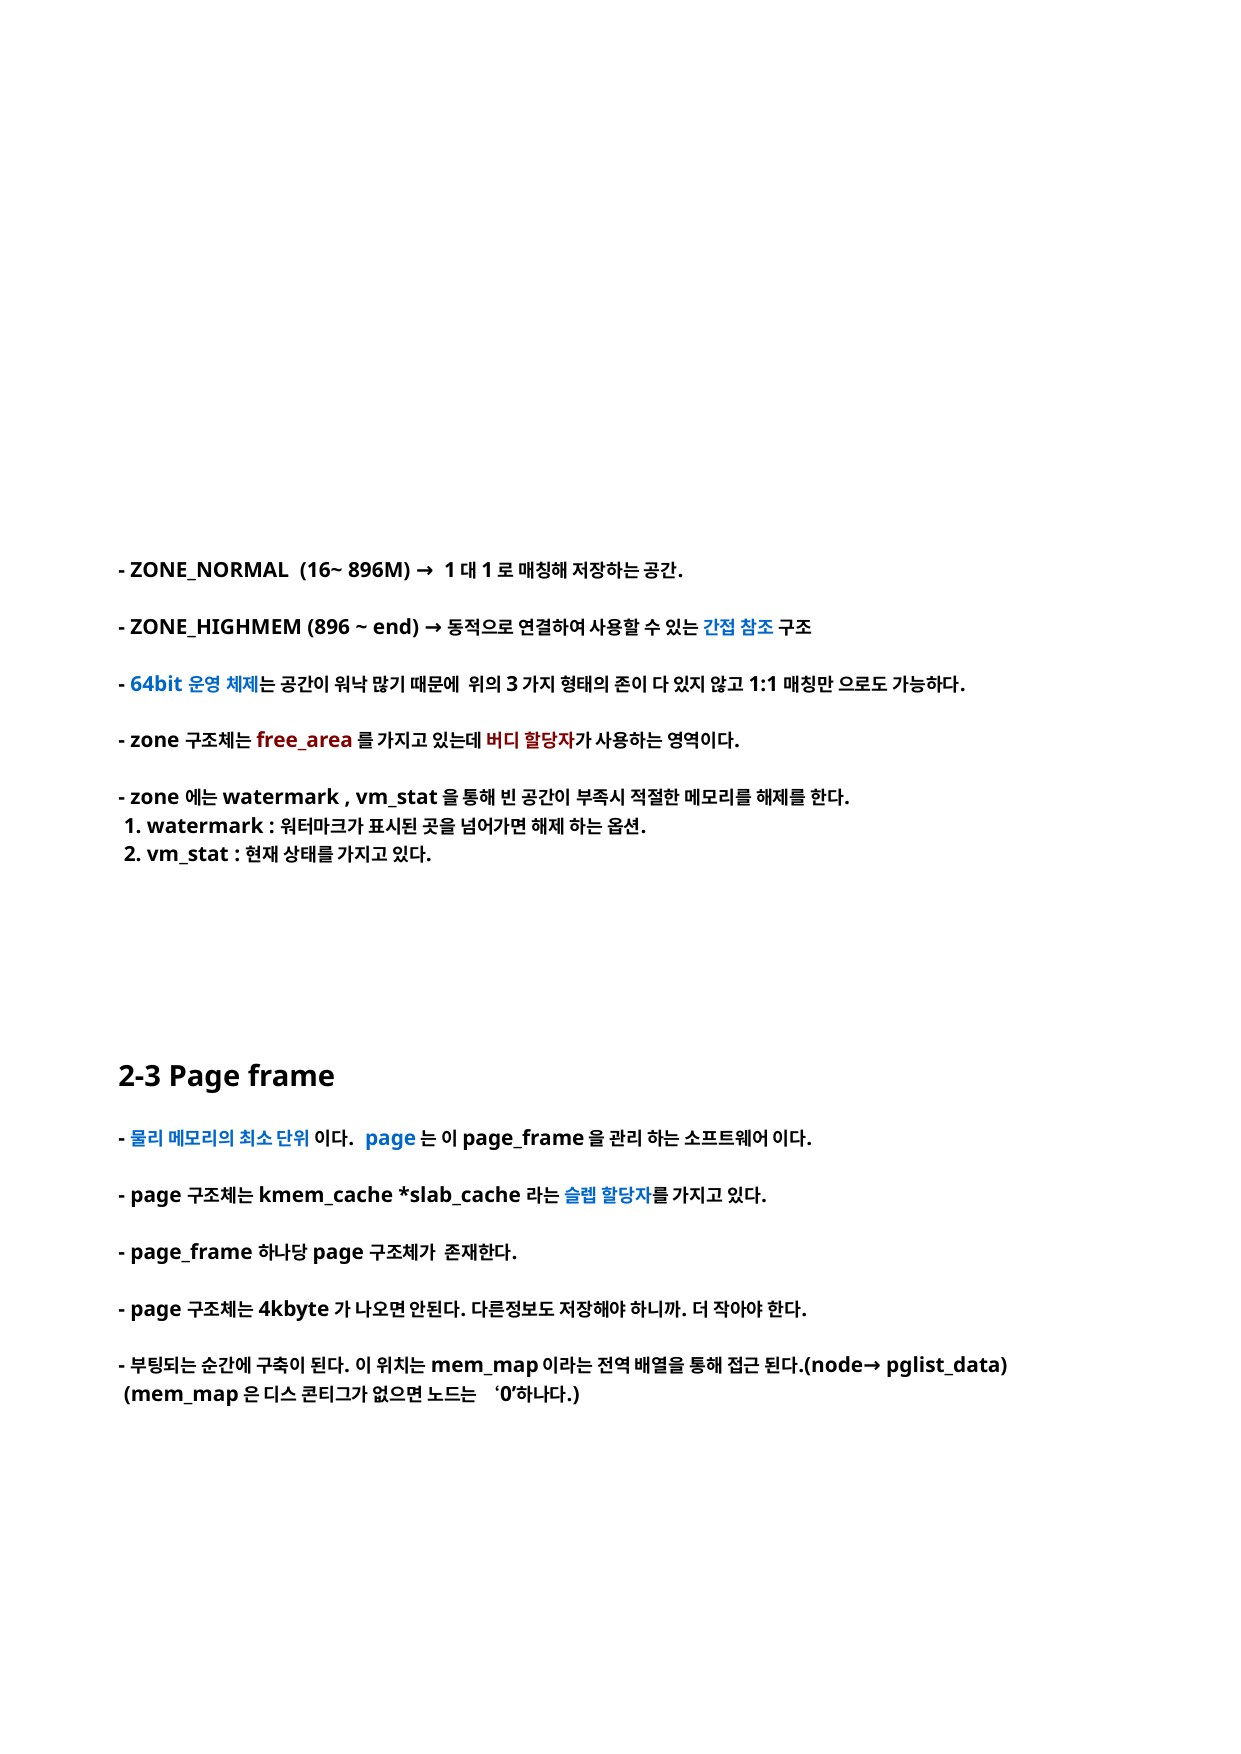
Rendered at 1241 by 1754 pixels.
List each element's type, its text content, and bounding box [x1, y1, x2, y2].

text - page 구조체는 4kbyte 가 나오면 안된다. 다른정보도 저장해야 하니까. 더 작아야 한다. [118, 1294, 1122, 1322]
text 2-3 Page frame [118, 1055, 1122, 1094]
text - ZONE_HIGHMEM (896 ~ end) → 동적으로 연결하여 사용할 수 있는 간접 참조 구조 [118, 612, 1122, 640]
text 2. vm_stat : 현재 상태를 가지고 있다. [118, 839, 1122, 868]
text - page 구조체는 kmem_cache *slab_cache 라는 슬렙 할당자를 가지고 있다. [118, 1180, 1122, 1208]
text - zone 에는 watermark , vm_stat을 통해 빈 공간이 부족시 적절한 메모리를 해제를 한다. [118, 782, 1122, 811]
text (mem_map은 디스 콘티그가 없으면 노드는 ‘0’하나다.) [118, 1379, 1122, 1407]
text - 부팅되는 순간에 구축이 된다. 이 위치는 mem_map이라는 전역 배열을 통해 접근 된다.(node→ pglist_data) [118, 1351, 1122, 1379]
text - zone 구조체는 free_area를 가지고 있는데 버디 할당자가 사용하는 영역이다. [118, 726, 1122, 754]
text - 64bit 운영 체제는 공간이 워낙 많기 때문에 위의 3가지 형태의 존이 다 있지 않고 1:1 매칭만 으로도 가능하다. [118, 669, 1122, 697]
text 1. watermark : 워터마크가 표시된 곳을 넘어가면 해제 하는 옵션. [118, 811, 1122, 839]
text - page_frame 하나당 page 구조체가 존재한다. [118, 1237, 1122, 1265]
text - 물리 메모리의 최소 단위 이다. page는 이 page_frame을 관리 하는 소프트웨어 이다. [118, 1123, 1122, 1151]
text - ZONE_NORMAL (16~ 896M) → 1대 1로 매칭해 저장하는 공간. [118, 555, 1122, 583]
